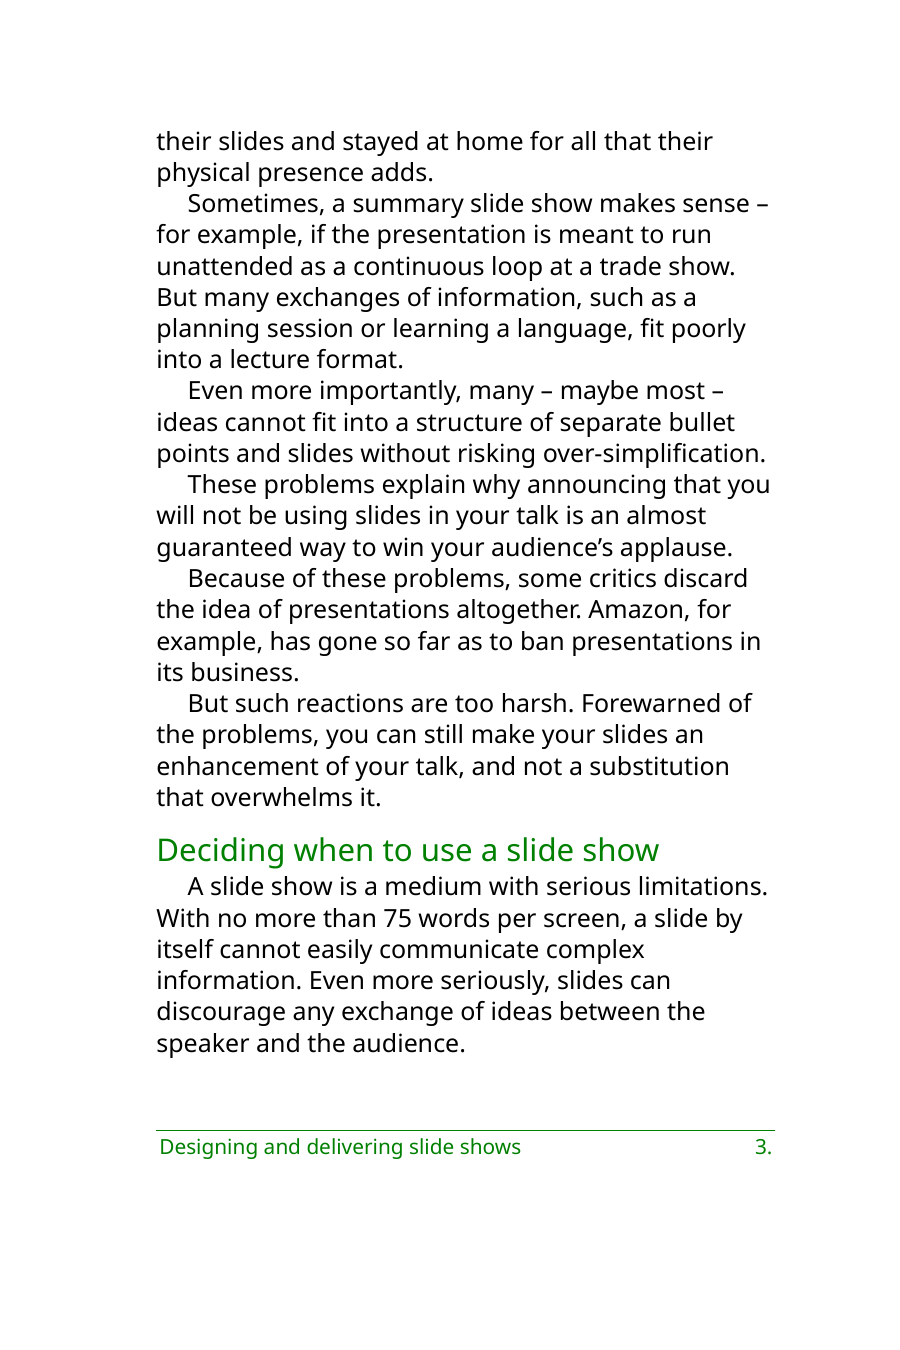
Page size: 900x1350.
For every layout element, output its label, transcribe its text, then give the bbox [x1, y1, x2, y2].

text But such reactions are too harsh. Forewarned of the problems, you can still make your slides an enhancement of your talk, and not a substitution that overwhelms it. [156, 687, 775, 812]
subtitle Deciding when to use a slide show [156, 828, 775, 871]
text Even more importantly, many – maybe most – ideas cannot fit into a structure of separate bullet points and slides without risking over-simplification. [156, 375, 775, 469]
text These problems explain why announcing that you will not be using slides in your talk is an almost guaranteed way to win your audience’s applause. [156, 469, 775, 562]
text their slides and stayed at home for all that their physical presence adds. [156, 125, 775, 187]
text Sometimes, a summary slide show makes sense – for example, if the presentation is meant to run unattended as a continuous loop at a trade show. But many exchanges of information, such as a planning session or learning a language, fit poorly into a lecture format. [156, 187, 775, 375]
text Because of these problems, some critics discard the idea of presentations altogether. Amazon, for example, has gone so far as to ban presentations in its business. [156, 562, 775, 687]
text A slide show is a medium with serious limitations. With no more than 75 words per screen, a slide by itself cannot easily communicate complex information. Even more seriously, slides can discourage any exchange of ideas between the speaker and the audience. [156, 871, 775, 1058]
